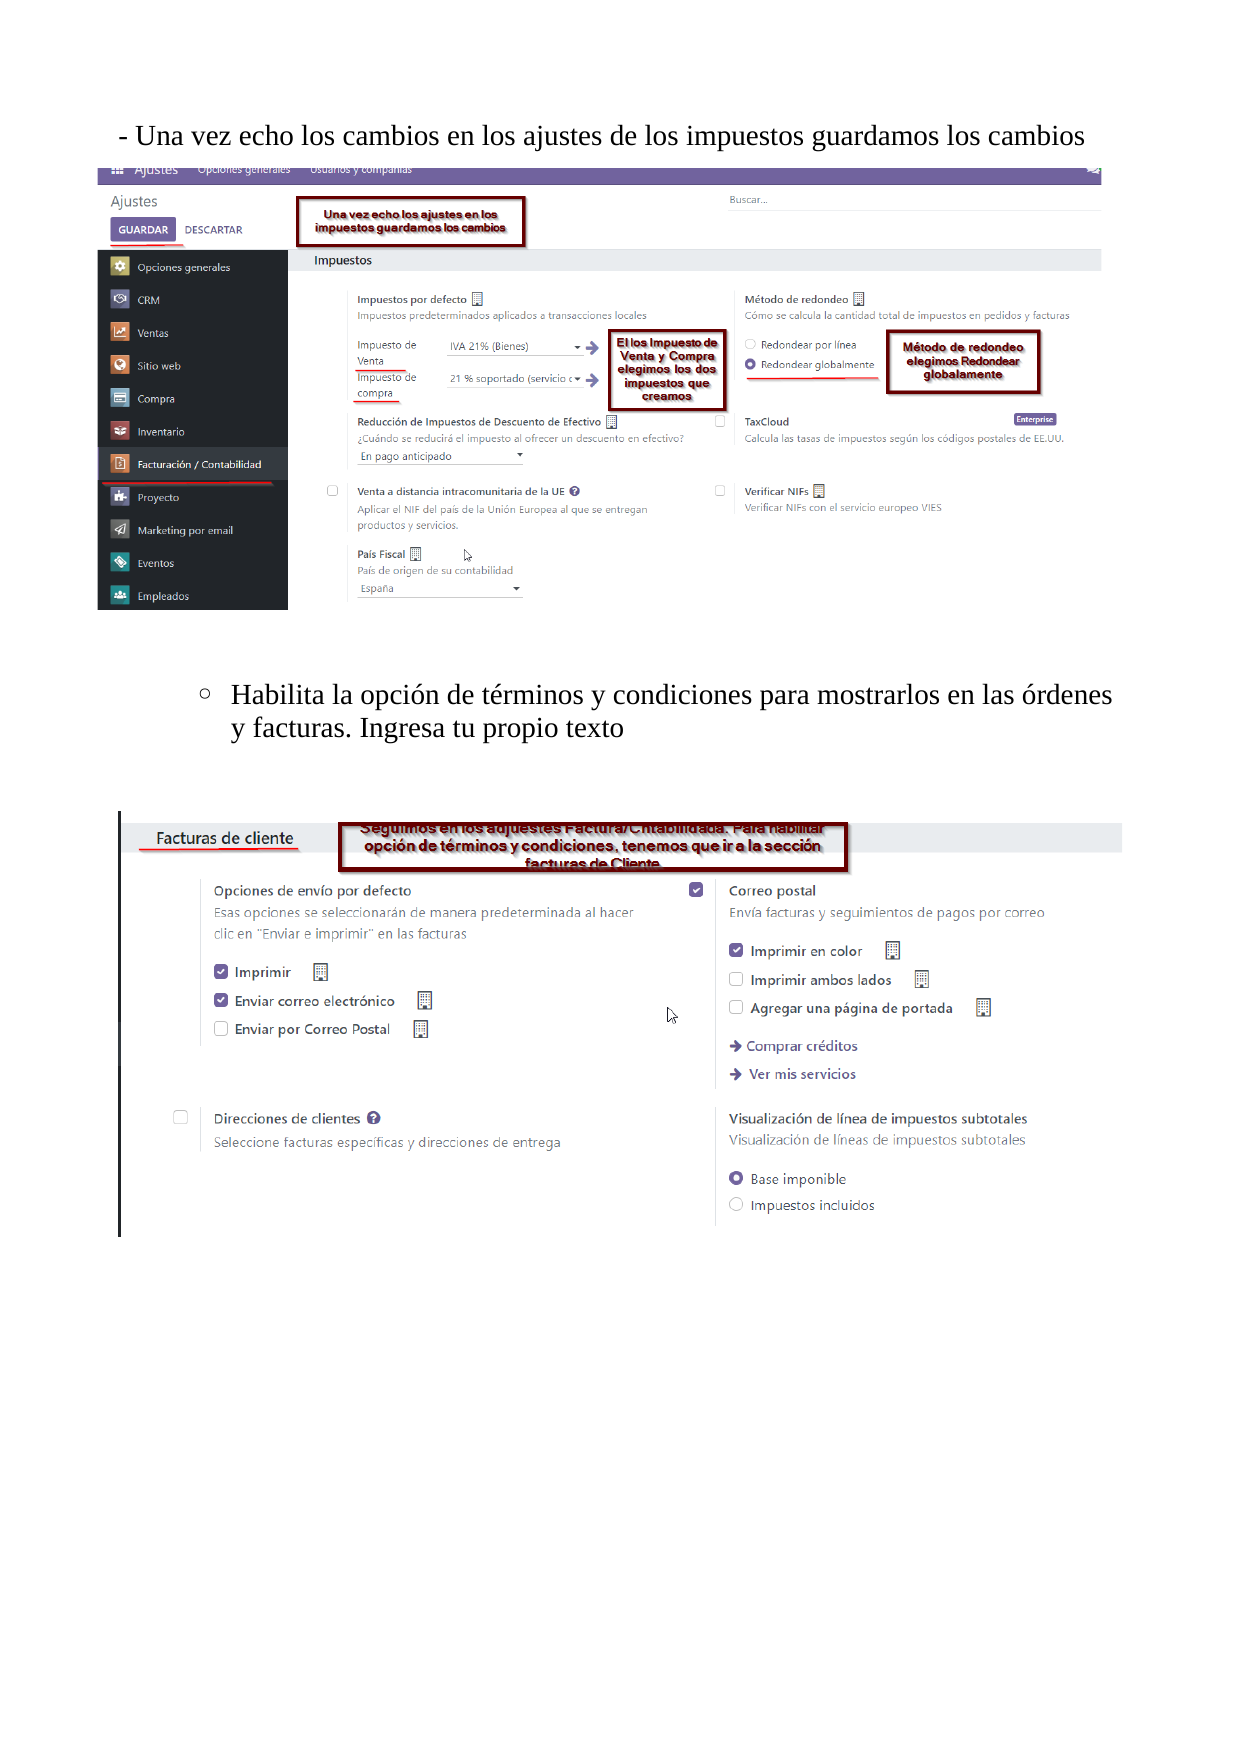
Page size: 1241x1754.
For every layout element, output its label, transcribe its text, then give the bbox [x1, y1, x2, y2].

text - Una vez echo los cambios en los ajustes de los impuestos guardamos los cambios [118, 118, 1122, 152]
picture [97, 168, 1102, 610]
picture [118, 811, 1123, 1237]
list Habilita la opción de términos y condiciones para mostrarlos en las órdenes [193, 677, 1122, 710]
list y facturas. Ingresa tu propio texto [193, 710, 1122, 744]
